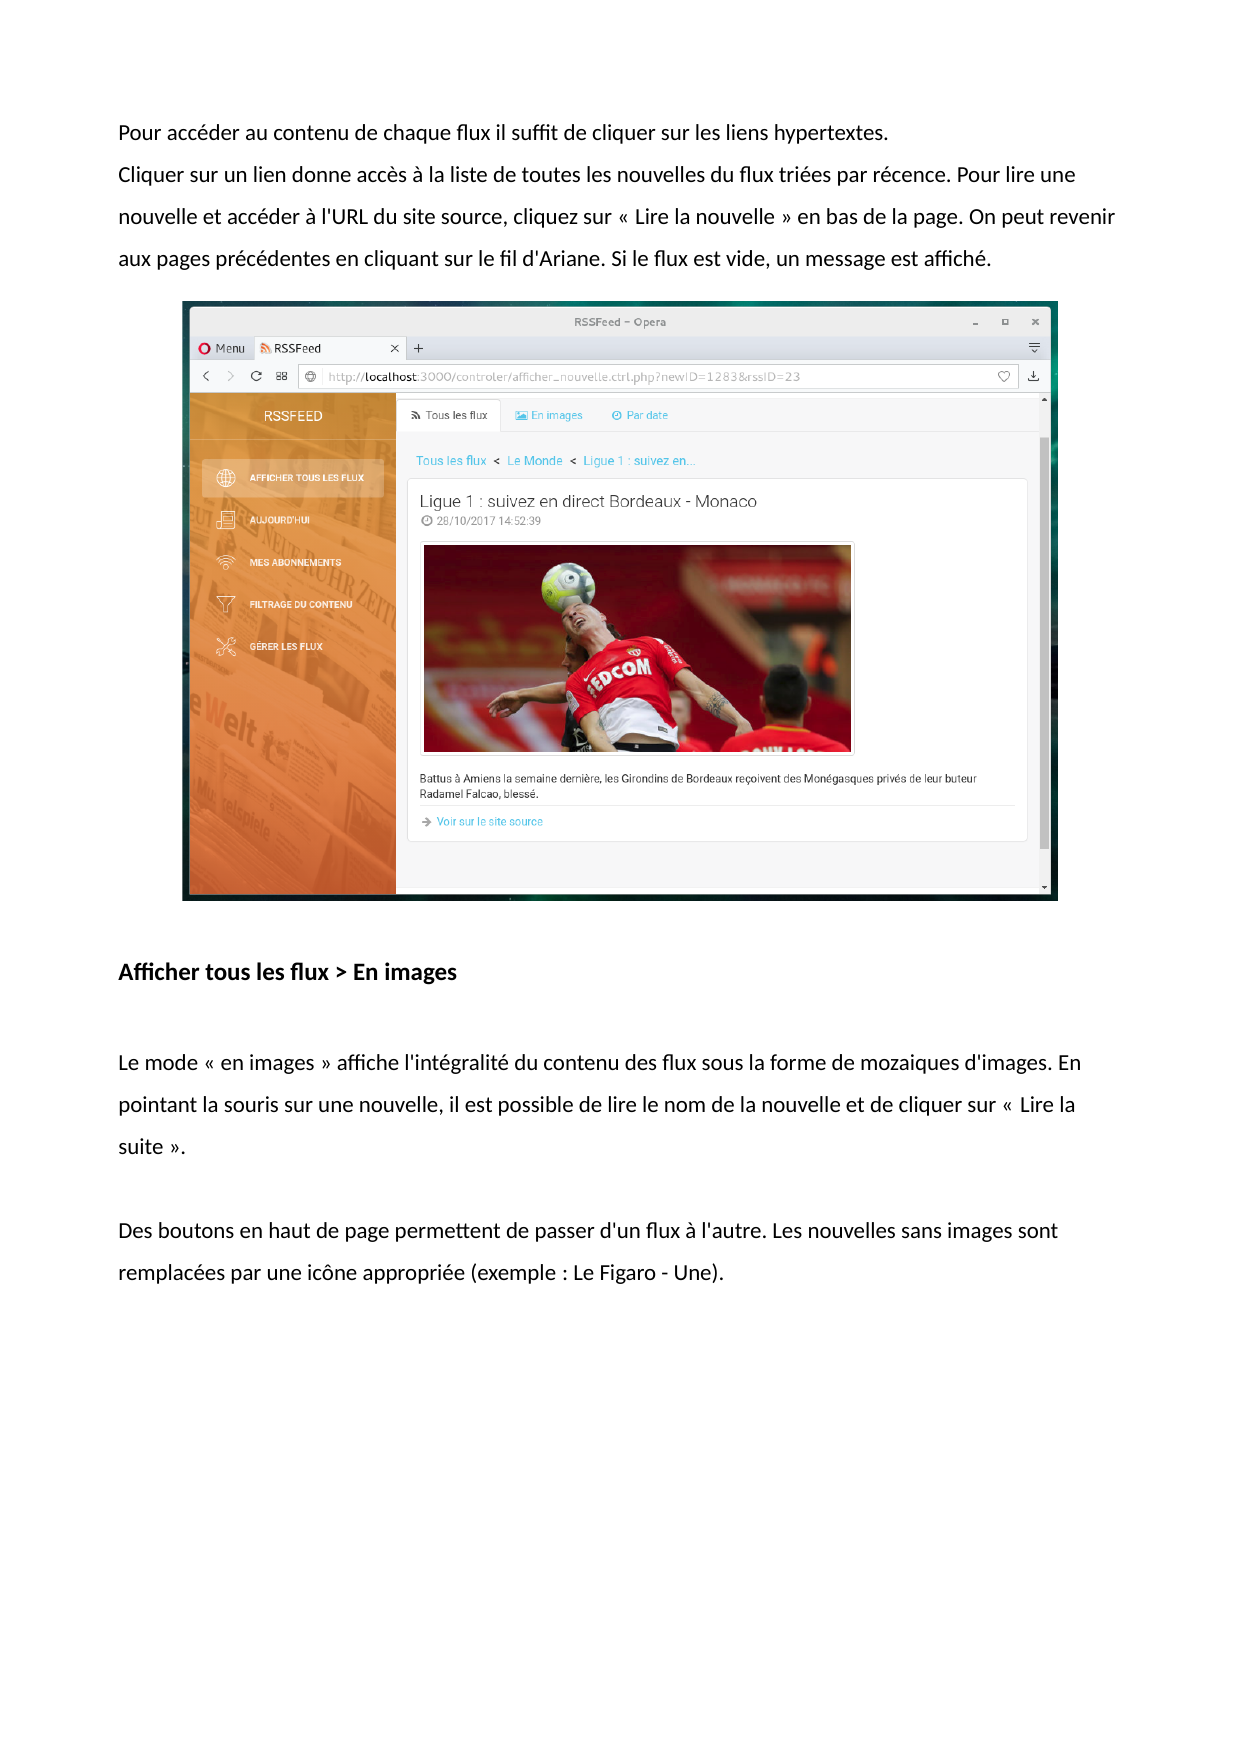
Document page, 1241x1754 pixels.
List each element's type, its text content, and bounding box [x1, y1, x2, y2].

text Cliquer sur un lien donne accès à la liste de toutes les nouvelles du flux triées par récence. Pour lire une nouvelle et accéder à l'URL du site source, cliquez sur « Lire la nouvelle » en bas de la page. On peut revenir aux pages précédentes en cliquant sur le fil d'Ariane. Si le flux est vide, un message est affiché. [118, 160, 1122, 272]
text Des boutons en haut de page permettent de passer d'un flux à l'autre. Les nouvelles sans images sont remplacées par une icône appropriée (exemple : Le Figaro - Une). [118, 1216, 1122, 1286]
text Le mode « en images » affiche l'intégralité du contenu des flux sous la forme de mozaiques d'images. En pointant la souris sur une nouvelle, il est possible de lire le nom de la nouvelle et de cliquer sur « Lire la suite ». [118, 1048, 1122, 1160]
text Pour accéder au contenu de chaque flux il suffit de cliquer sur les liens hypertextes. [118, 118, 1122, 146]
text Afficher tous les flux > En images [118, 956, 1122, 987]
picture [182, 301, 1058, 901]
